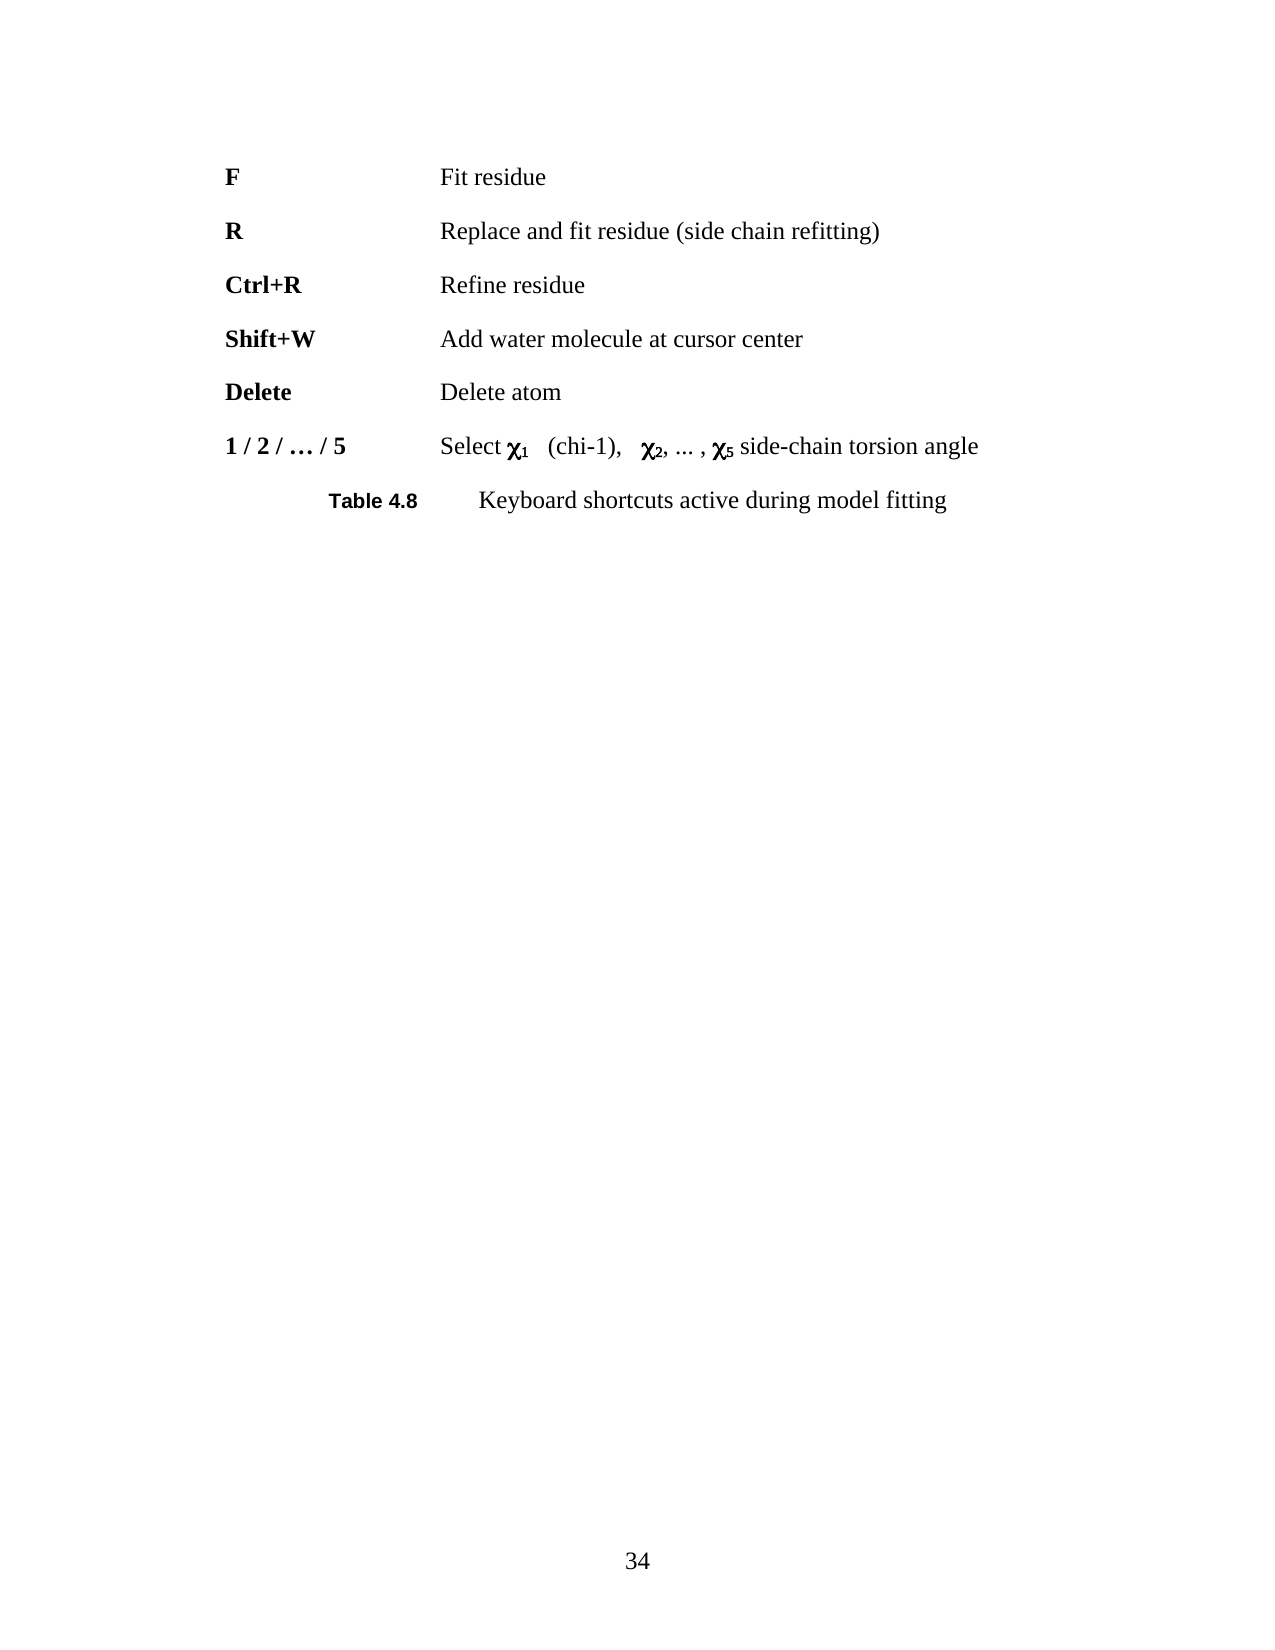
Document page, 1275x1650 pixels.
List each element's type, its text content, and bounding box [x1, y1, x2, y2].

text Table 4.8 Keyboard shortcuts active during model fitting [150, 485, 1125, 514]
table_cell Delete [214, 365, 429, 419]
table_cell F [214, 150, 429, 204]
table_cell Fit residue [429, 150, 1211, 204]
table_cell Delete atom [429, 365, 1211, 419]
table_cell Replace and fit residue (side chain refitting) [429, 204, 1211, 257]
table_cell Shift+W [214, 311, 429, 365]
table_cell R [214, 204, 429, 257]
table_cell Select (chi-1),, ... ,  side-chain torsion angle [429, 419, 1211, 472]
table_cell 1 / 2 / … / 5 [214, 419, 429, 472]
table_cell Add water molecule at cursor center [429, 311, 1211, 365]
table_cell Refine residue [429, 258, 1211, 311]
table_cell Ctrl+R [214, 258, 429, 311]
